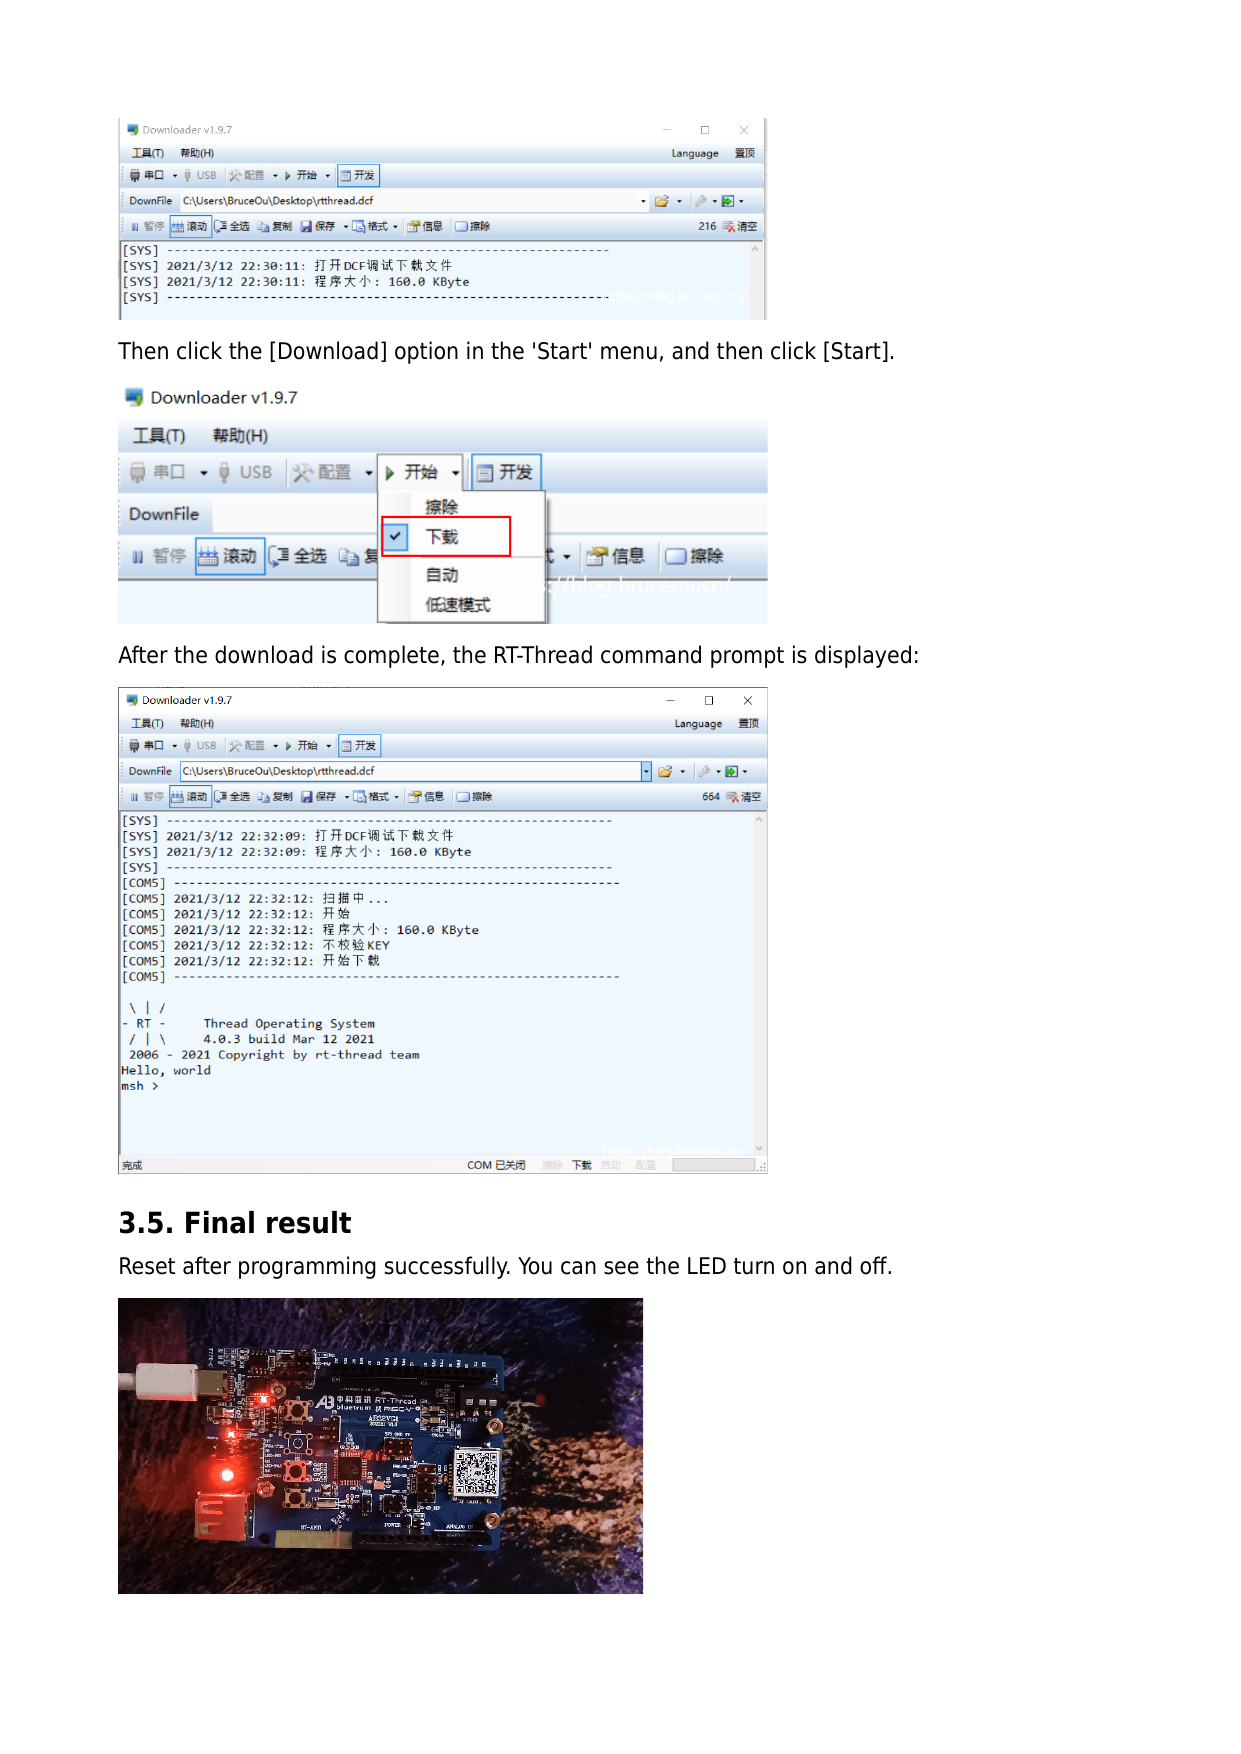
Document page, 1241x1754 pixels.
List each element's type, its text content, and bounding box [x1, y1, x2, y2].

picture [118, 687, 768, 1174]
picture [118, 118, 768, 320]
picture [118, 1298, 644, 1594]
picture [118, 383, 768, 624]
text After the download is complete, the RT-Thread command prompt is displayed: [118, 642, 1122, 669]
subtitle 3.5. Final result [118, 1206, 1122, 1240]
text Reset after programming successfully. You can see the LED turn on and off. [118, 1253, 1122, 1279]
text Then click the [Download] option in the 'Start' menu, and then click [Start]. [118, 338, 1122, 365]
